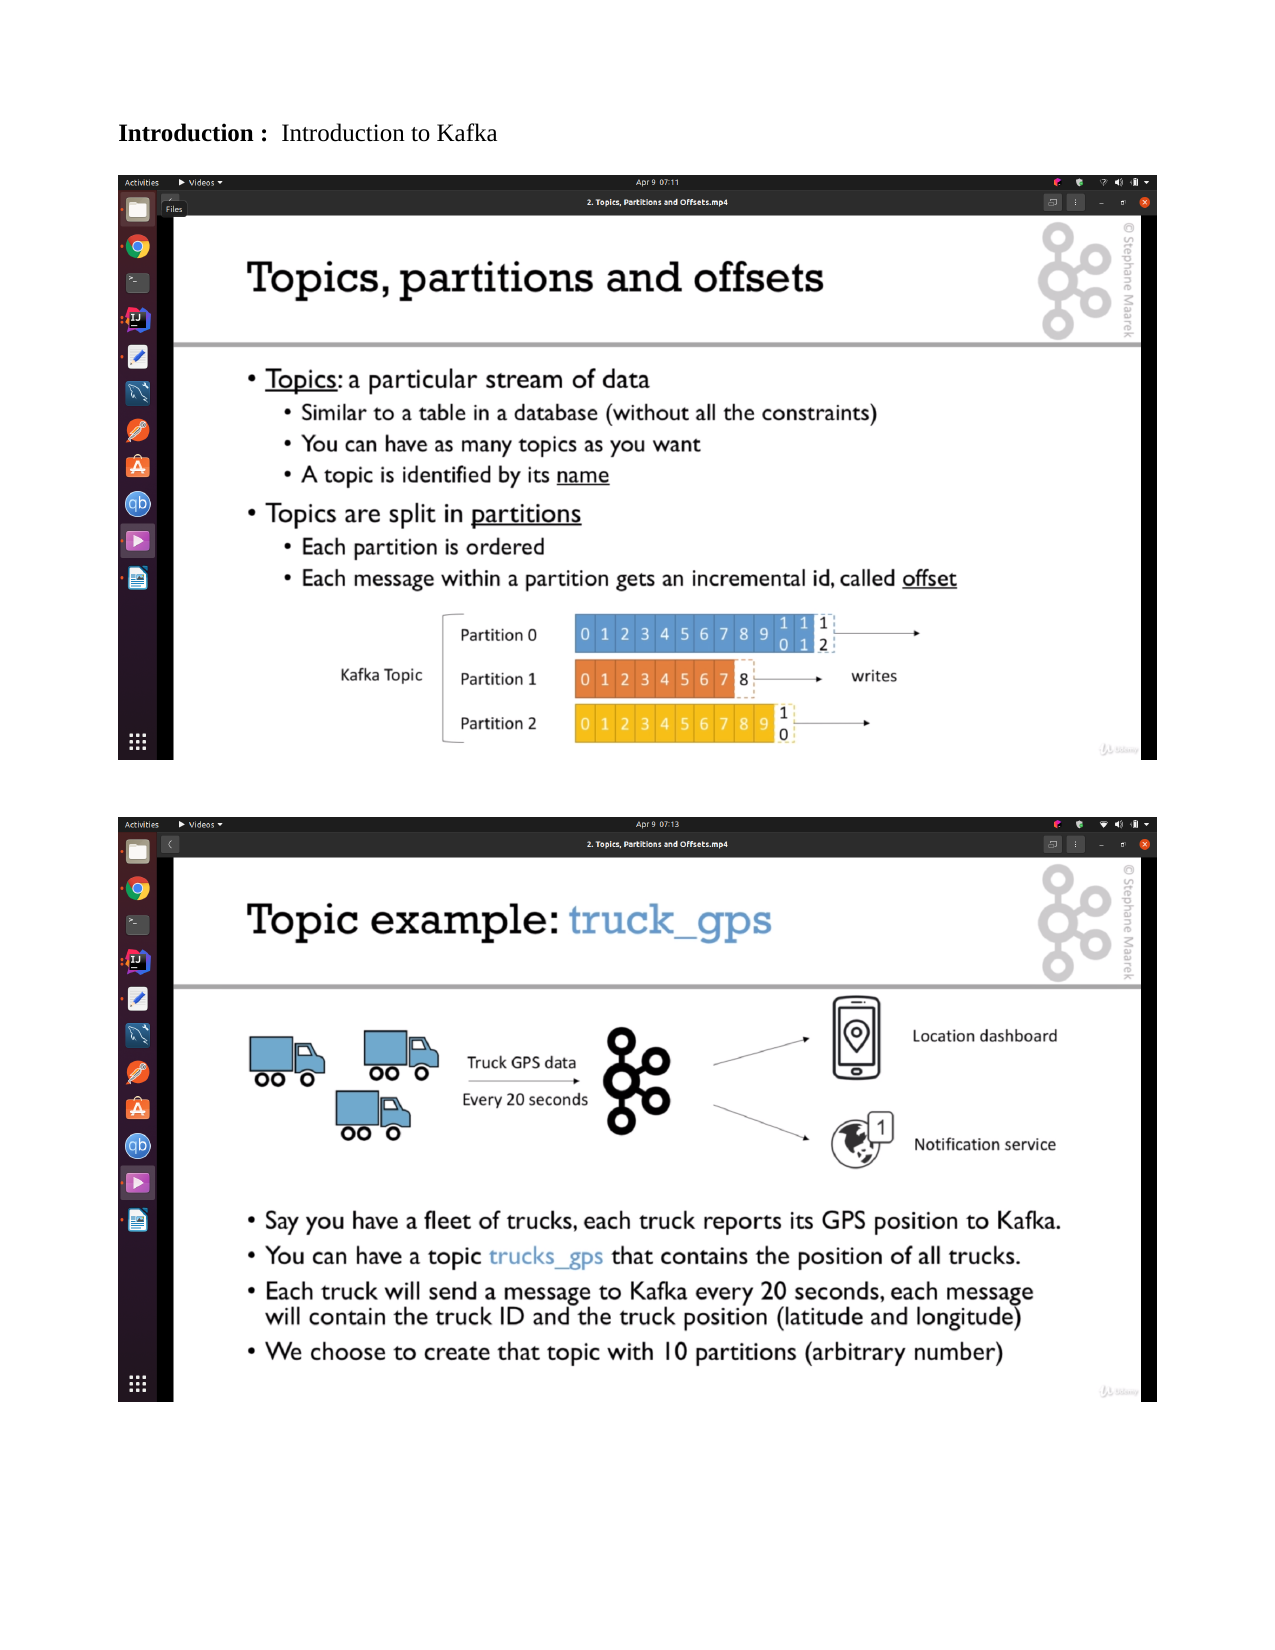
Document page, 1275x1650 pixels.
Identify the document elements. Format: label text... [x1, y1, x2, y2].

picture [118, 817, 1157, 1402]
picture [118, 175, 1157, 760]
text Introduction : Introduction to Kafka [118, 118, 1157, 147]
